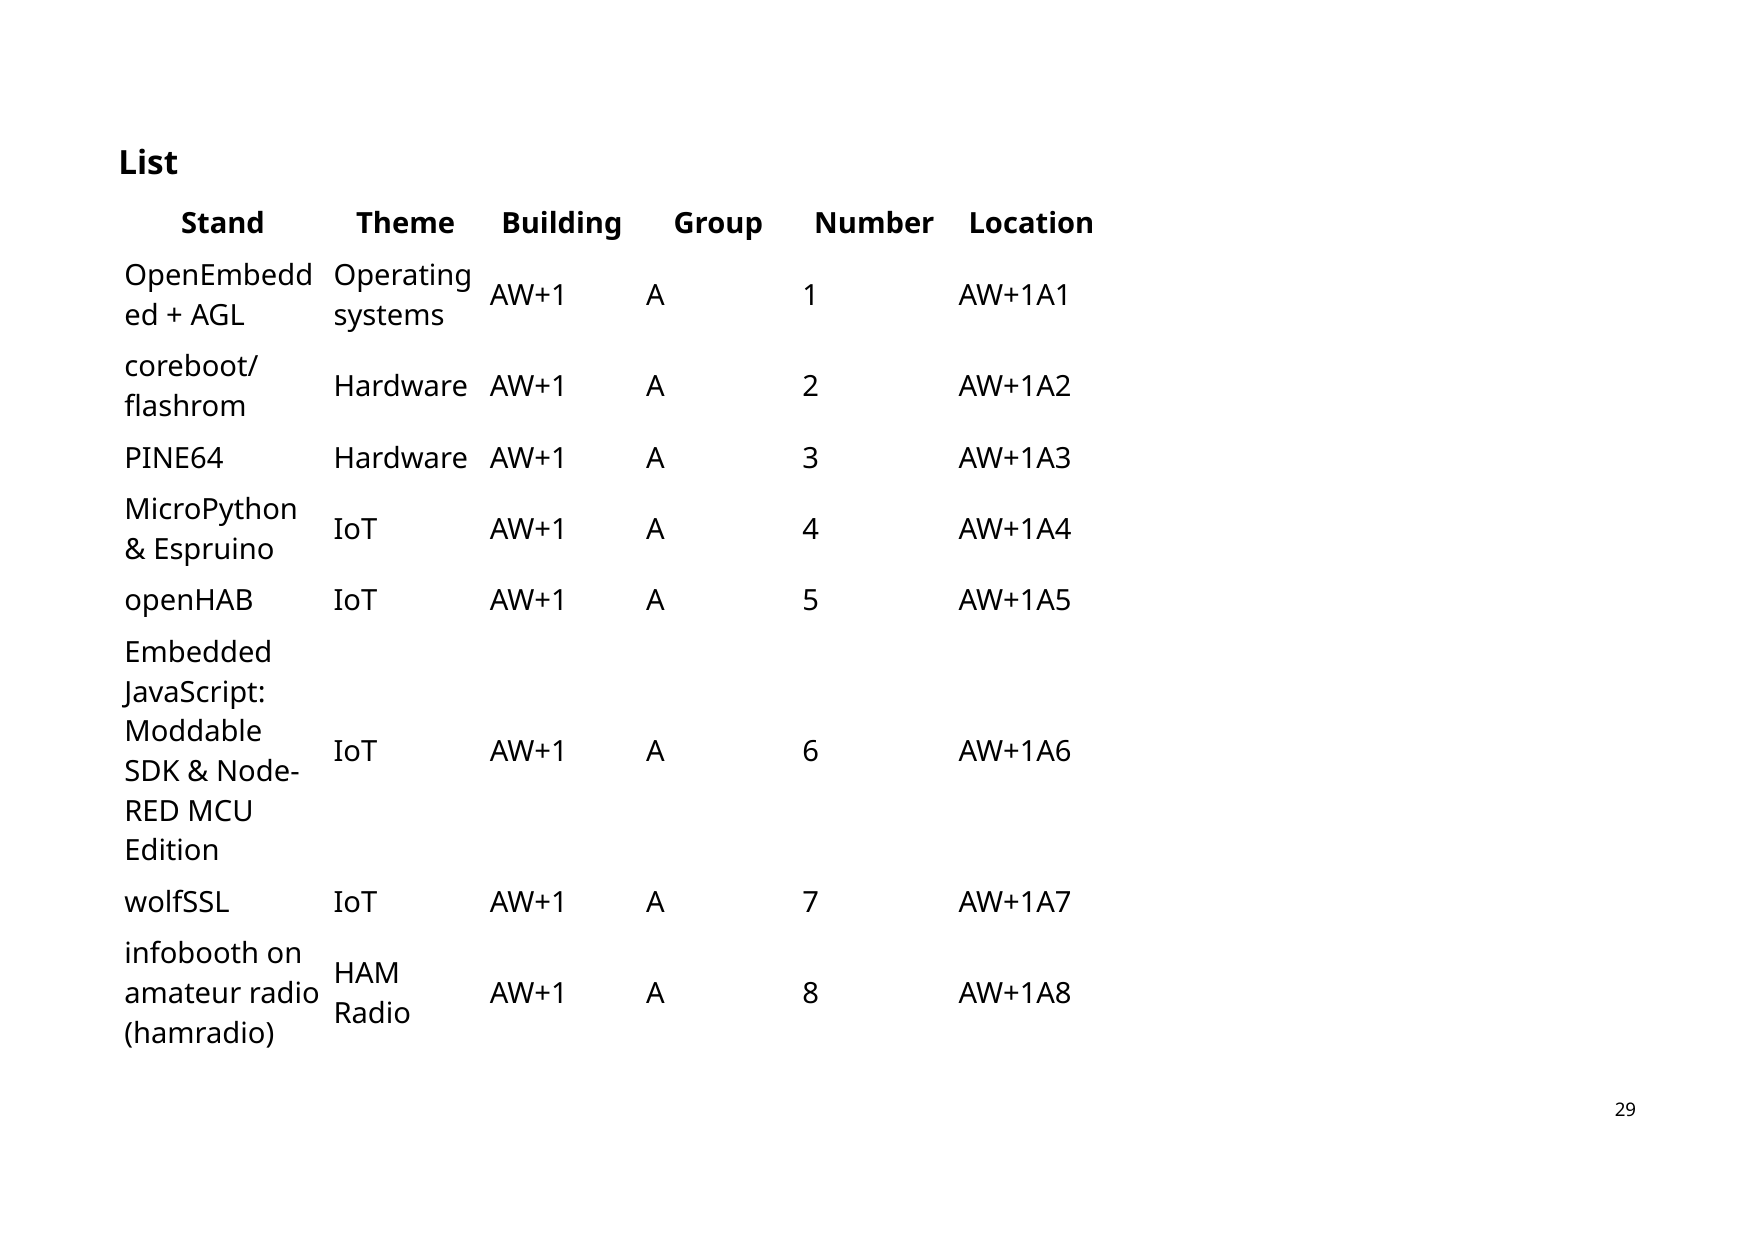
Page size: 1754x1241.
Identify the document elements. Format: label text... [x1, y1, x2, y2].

table_cell HAM Radio [327, 927, 483, 1058]
table_cell AW+1 [484, 927, 640, 1058]
table_cell AW+1A2 [952, 340, 1110, 431]
table_cell IoT [327, 574, 483, 625]
table_cell IoT [327, 483, 483, 574]
table_cell A [640, 483, 796, 574]
table_cell OpenEmbedded + AGL [118, 249, 327, 340]
table_cell AW+1A5 [952, 574, 1110, 625]
table_cell 8 [796, 927, 952, 1058]
table_cell Hardware [327, 431, 483, 482]
table_cell 1 [796, 249, 952, 340]
table_cell Embedded JavaScript: Moddable SDK & Node-RED MCU Edition [118, 625, 327, 875]
table_header Group [640, 197, 796, 248]
table_cell 5 [796, 574, 952, 625]
table_cell wolfSSL [118, 875, 327, 927]
table_cell 3 [796, 431, 952, 482]
table_cell AW+1A8 [952, 927, 1110, 1058]
table_cell AW+1 [484, 340, 640, 431]
table_cell A [640, 875, 796, 927]
table_cell AW+1 [484, 875, 640, 927]
table_cell AW+1 [484, 574, 640, 625]
table_header Location [952, 197, 1110, 248]
table_cell A [640, 927, 796, 1058]
table_header Number [796, 197, 952, 248]
table_cell A [640, 574, 796, 625]
table_cell Operating systems [327, 249, 483, 340]
table_header Stand [118, 197, 327, 248]
table_cell openHAB [118, 574, 327, 625]
table_cell A [640, 249, 796, 340]
table_cell IoT [327, 625, 483, 875]
table_cell PINE64 [118, 431, 327, 482]
subtitle List [118, 139, 1636, 184]
table_cell A [640, 625, 796, 875]
table_cell coreboot/flashrom [118, 340, 327, 431]
table_header Theme [327, 197, 483, 248]
table_cell AW+1A3 [952, 431, 1110, 482]
table_cell 7 [796, 875, 952, 927]
table_cell AW+1A6 [952, 625, 1110, 875]
table_cell MicroPython & Espruino [118, 483, 327, 574]
table_cell 4 [796, 483, 952, 574]
table_cell AW+1 [484, 483, 640, 574]
table_cell AW+1A7 [952, 875, 1110, 927]
table_cell infobooth on amateur radio (hamradio) [118, 927, 327, 1058]
table_cell 2 [796, 340, 952, 431]
table_header Building [484, 197, 640, 248]
table_cell AW+1 [484, 625, 640, 875]
table_cell Hardware [327, 340, 483, 431]
table_cell AW+1 [484, 431, 640, 482]
table_cell IoT [327, 875, 483, 927]
table_cell AW+1A1 [952, 249, 1110, 340]
table_cell A [640, 431, 796, 482]
table_cell 6 [796, 625, 952, 875]
table_cell A [640, 340, 796, 431]
table_cell AW+1A4 [952, 483, 1110, 574]
table_cell AW+1 [484, 249, 640, 340]
